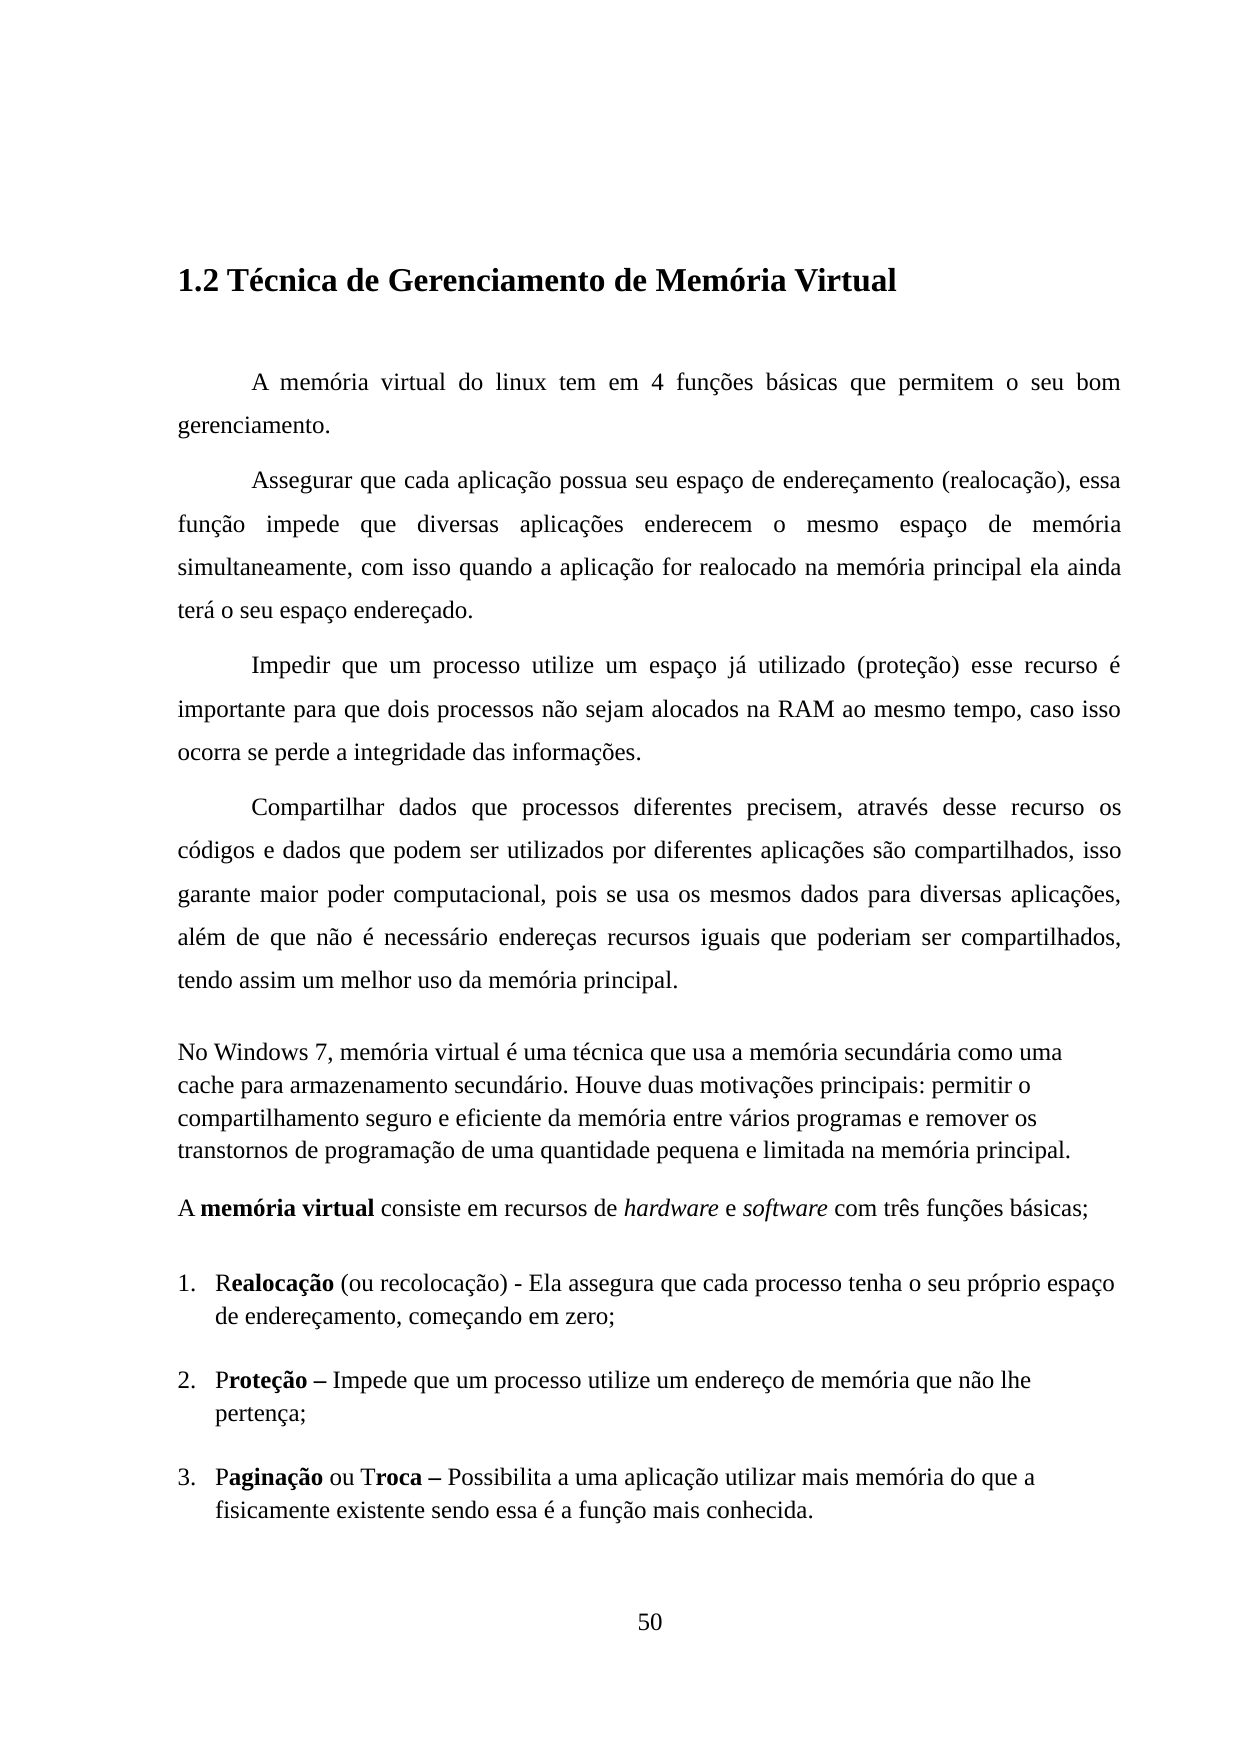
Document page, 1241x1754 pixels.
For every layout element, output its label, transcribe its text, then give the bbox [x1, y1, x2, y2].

subtitle 1.2 Técnica de Gerenciamento de Memória Virtual [177, 260, 1122, 299]
list Realocação (ou recolocação) - Ela assegura que cada processo tenha o seu próprio espaço de endereçamento, começando em zero; [177, 1264, 1122, 1329]
text A memória virtual consiste em recursos de hardware e software com três funções básicas; [177, 1189, 1122, 1222]
text Impedir que um processo utilize um espaço já utilizado (proteção) esse recurso é importante para que dois processos não sejam alocados na RAM ao mesmo tempo, caso isso ocorra se perde a integridade das informações. [177, 651, 1122, 766]
list Paginação ou Troca – Possibilita a uma aplicação utilizar mais memória do que a fisicamente existente sendo essa é a função mais conhecida. [177, 1458, 1122, 1524]
list Proteção – Impede que um processo utilize um endereço de memória que não lhe pertença; [177, 1361, 1122, 1427]
text Compartilhar dados que processos diferentes precisem, através desse recurso os códigos e dados que podem ser utilizados por diferentes aplicações são compartilhados, isso garante maior poder computacional, pois se usa os mesmos dados para diversas aplicações, além de que não é necessário endereças recursos iguais que poderiam ser compartilhados, tendo assim um melhor uso da memória principal. [177, 792, 1122, 994]
text No Windows 7, memória virtual é uma técnica que usa a memória secundária como uma cache para armazenamento secundário. Houve duas motivações principais: permitir o compartilhamento seguro e eficiente da memória entre vários programas e remover os transtornos de programação de uma quantidade pequena e limitada na memória principal. [177, 1033, 1122, 1164]
text A memória virtual do linux tem em 4 funções básicas que permitem o seu bom gerenciamento. [177, 367, 1122, 439]
text Assegurar que cada aplicação possua seu espaço de endereçamento (realocação), essa função impede que diversas aplicações enderecem o mesmo espaço de memória simultaneamente, com isso quando a aplicação for realocado na memória principal ela ainda terá o seu espaço endereçado. [177, 466, 1122, 624]
